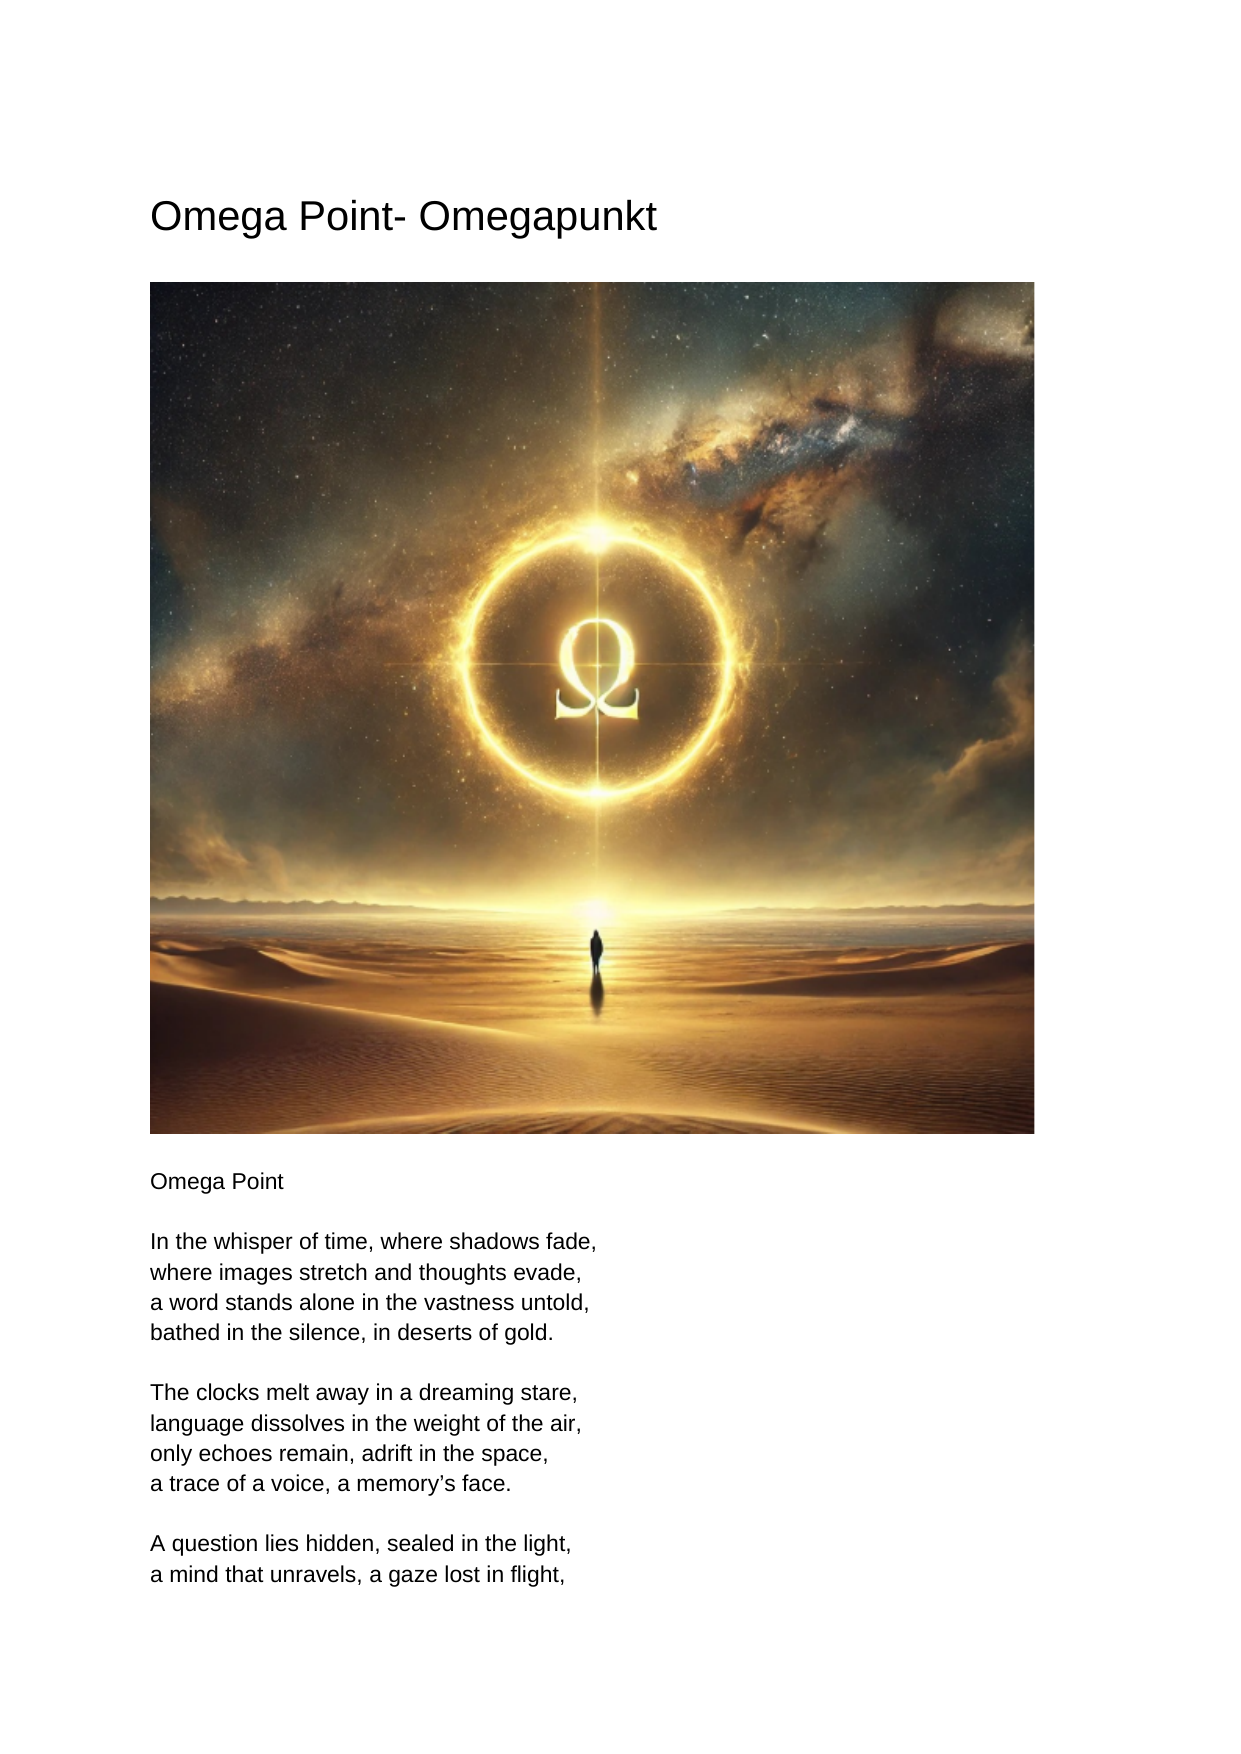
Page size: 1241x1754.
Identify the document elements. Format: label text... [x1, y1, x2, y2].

picture [150, 282, 1035, 1134]
text only echoes remain, adrift in the space, [150, 1440, 1090, 1466]
subtitle Omega Point- Omegapunkt [150, 192, 1090, 239]
text In the whisper of time, where shadows fade, [150, 1228, 1090, 1255]
text bathed in the silence, in deserts of gold. [150, 1319, 1090, 1345]
text language dissolves in the weight of the air, [150, 1409, 1090, 1436]
text a mind that unravels, a gaze lost in flight, [150, 1561, 1090, 1587]
text A question lies hidden, sealed in the light, [150, 1530, 1090, 1557]
text a trace of a voice, a memory’s face. [150, 1470, 1090, 1496]
text Omega Point [150, 1168, 1090, 1194]
text a word stands alone in the vastness untold, [150, 1289, 1090, 1315]
text where images stretch and thoughts evade, [150, 1258, 1090, 1285]
text The clocks melt away in a dreaming stare, [150, 1379, 1090, 1406]
